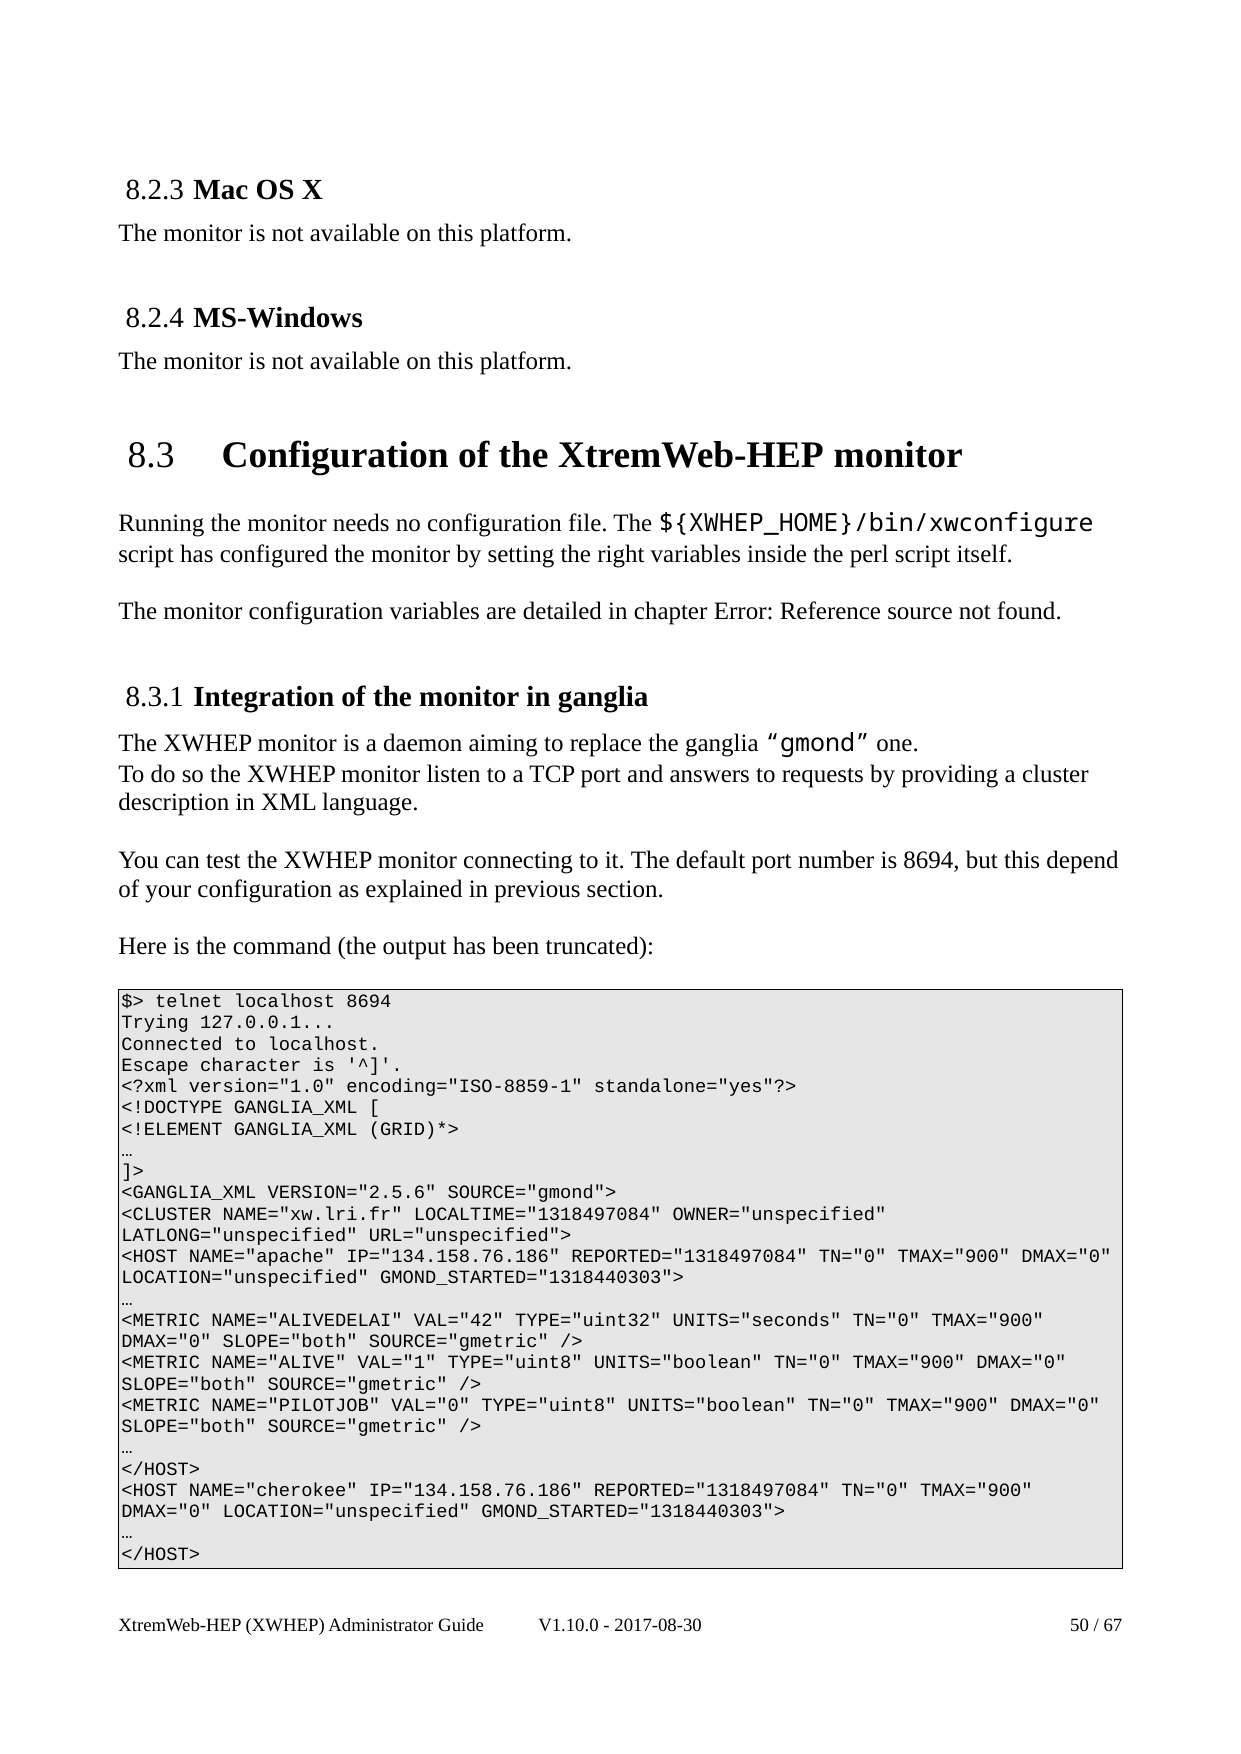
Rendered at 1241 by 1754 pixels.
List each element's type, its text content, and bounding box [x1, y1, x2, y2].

text The XWHEP monitor is a daemon aiming to replace the ganglia “gmond” one. [118, 725, 1122, 759]
text … [119, 1435, 1122, 1456]
text <METRIC NAME="ALIVEDELAI" VAL="42" TYPE="uint32" UNITS="seconds" TN="0" TMAX="900" DMAX="0" SLOPE="both" SOURCE="gmetric" /> [119, 1307, 1122, 1350]
text <METRIC NAME="PILOTJOB" VAL="0" TYPE="uint8" UNITS="boolean" TN="0" TMAX="900" DMAX="0" SLOPE="both" SOURCE="gmetric" /> [119, 1392, 1122, 1435]
text <METRIC NAME="ALIVE" VAL="1" TYPE="uint8" UNITS="boolean" TN="0" TMAX="900" DMAX="0" SLOPE="both" SOURCE="gmetric" /> [119, 1350, 1122, 1392]
text The monitor is not available on this platform. [118, 218, 1122, 247]
text Escape character is '^]'. [119, 1052, 1122, 1074]
text $> telnet localhost 8694 [119, 990, 1122, 1010]
text Connected to localhost. [119, 1031, 1122, 1052]
text … [119, 1520, 1122, 1541]
text <?xml version="1.0" encoding="ISO-8859-1" standalone="yes"?> [119, 1074, 1122, 1095]
text Trying 127.0.0.1... [119, 1010, 1122, 1031]
text … [119, 1137, 1122, 1159]
subtitle Mac OS X [118, 172, 1122, 205]
text You can test the XWHEP monitor connecting to it. The default port number is 8694, but this depend of your configuration as explained in previous section. [118, 845, 1122, 902]
text Running the monitor needs no configuration file. The ${XWHEP_HOME}/bin/xwconfigure script has configured the monitor by setting the right variables inside the perl script itself. [118, 504, 1122, 567]
text <HOST NAME="apache" IP="134.158.76.186" REPORTED="1318497084" TN="0" TMAX="900" DMAX="0" LOCATION="unspecified" GMOND_STARTED="1318440303"> [119, 1244, 1122, 1286]
text <!ELEMENT GANGLIA_XML (GRID)*> [119, 1116, 1122, 1137]
subtitle Configuration of the XtremWeb-HEP monitor [118, 433, 1122, 476]
text <GANGLIA_XML VERSION="2.5.6" SOURCE="gmond"> [119, 1180, 1122, 1201]
subtitle MS-Windows [118, 300, 1122, 334]
text </HOST> [119, 1541, 1122, 1568]
text ]> [119, 1159, 1122, 1180]
text The monitor is not available on this platform. [118, 346, 1122, 375]
text … [119, 1286, 1122, 1307]
text <CLUSTER NAME="xw.lri.fr" LOCALTIME="1318497084" OWNER="unspecified" LATLONG="unspecified" URL="unspecified"> [119, 1201, 1122, 1244]
text Here is the command (the output has been truncated): [118, 931, 1122, 960]
text To do so the XWHEP monitor listen to a TCP port and answers to requests by providing a cluster description in XML language. [118, 759, 1122, 816]
text </HOST> [119, 1456, 1122, 1477]
text <!DOCTYPE GANGLIA_XML [ [119, 1095, 1122, 1116]
subtitle Integration of the monitor in ganglia [118, 679, 1122, 712]
text <HOST NAME="cherokee" IP="134.158.76.186" REPORTED="1318497084" TN="0" TMAX="900" DMAX="0" LOCATION="unspecified" GMOND_STARTED="1318440303"> [119, 1477, 1122, 1520]
text The monitor configuration variables are detailed in chapter Erreur : source de la référence non trouvée. [118, 596, 1122, 625]
